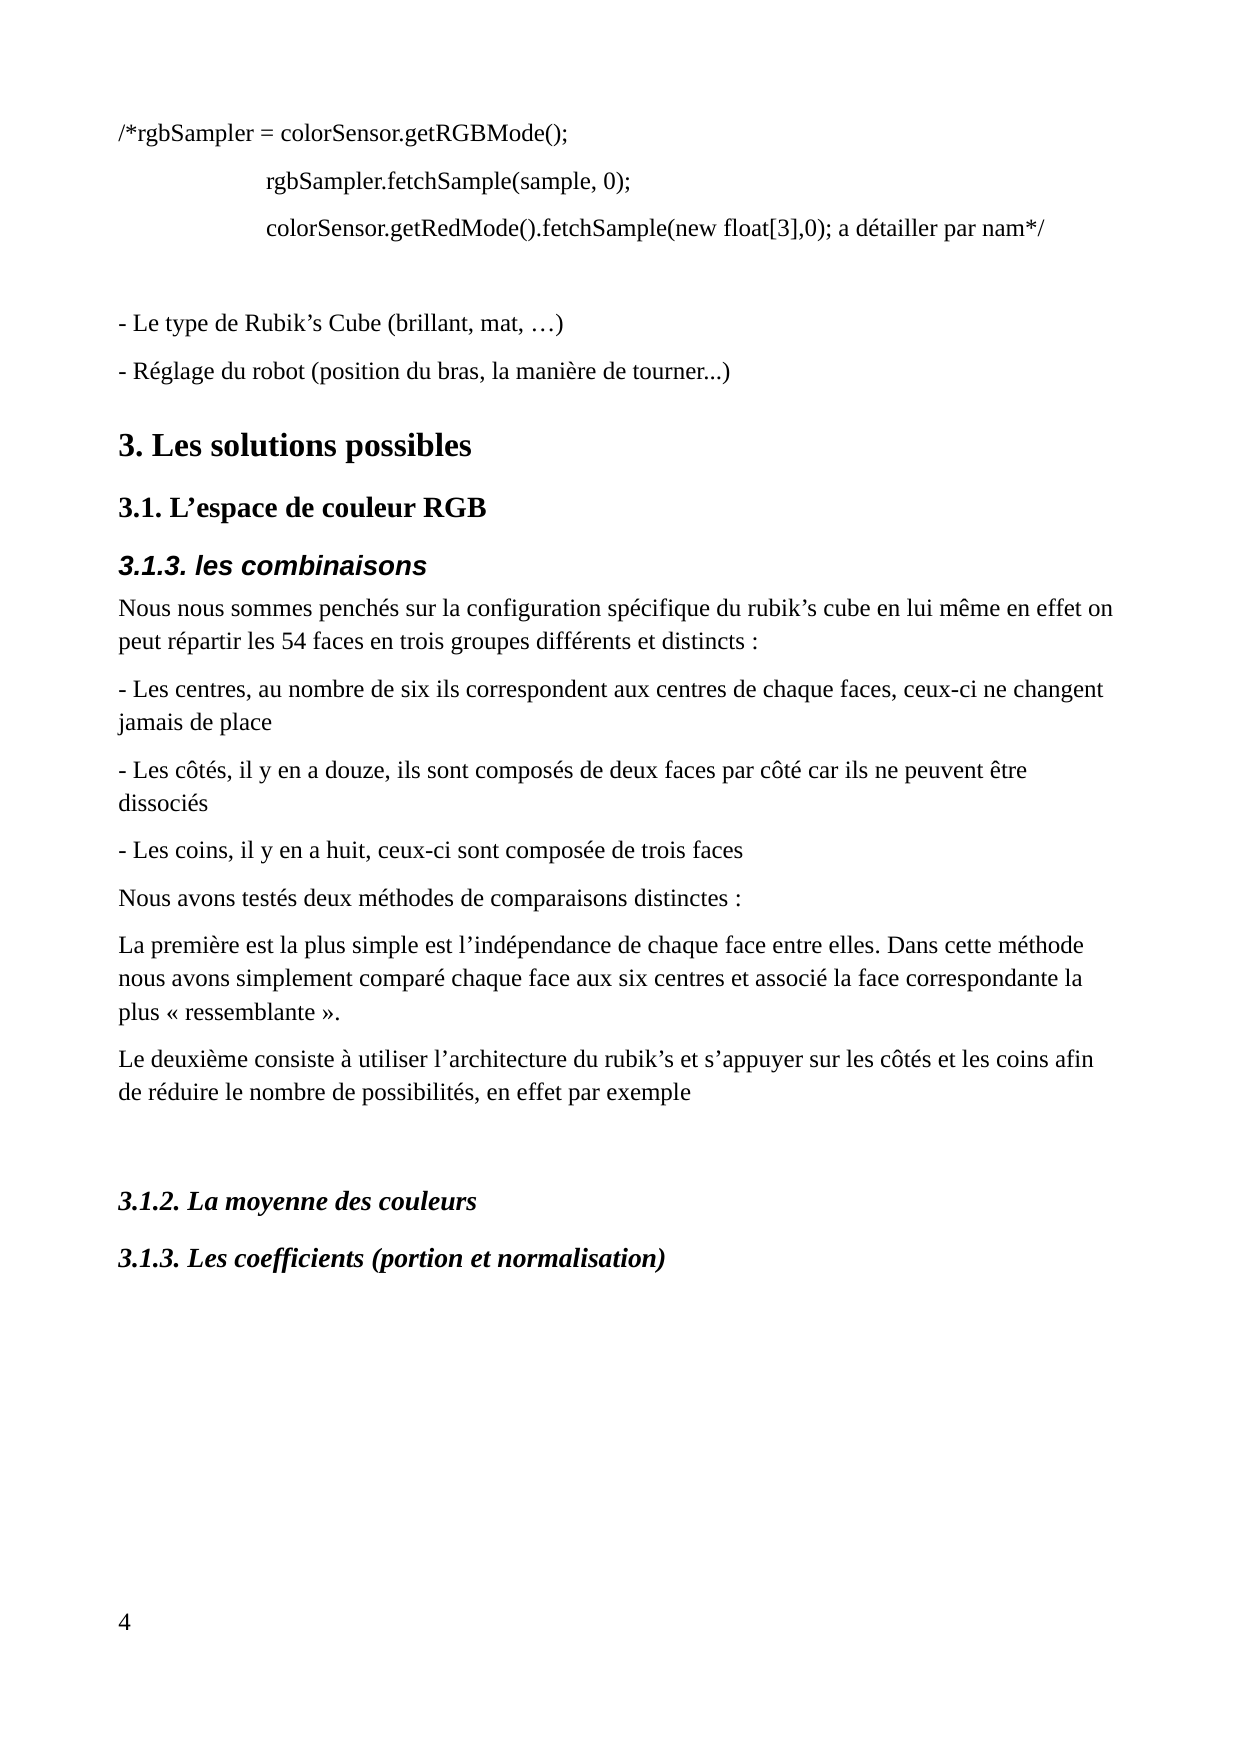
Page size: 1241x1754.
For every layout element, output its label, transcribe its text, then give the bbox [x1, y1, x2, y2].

text La première est la plus simple est l’indépendance de chaque face entre elles. Dans cette méthode nous avons simplement comparé chaque face aux six centres et associé la face correspondante la plus « ressemblante ». [118, 931, 1122, 1025]
text Nous nous sommes penchés sur la configuration spécifique du rubik’s cube en lui même en effet on peut répartir les 54 faces en trois groupes différents et distincts : [118, 593, 1122, 655]
subtitle 3.1. L’espace de couleur RGB [118, 490, 1122, 524]
subtitle 3.1.3. les combinaisons [118, 549, 1122, 581]
text colorSensor.getRedMode().fetchSample(new float[3],0); a détailler par nam*/ [118, 213, 1122, 242]
text rgbSampler.fetchSample(sample, 0); [118, 166, 1122, 194]
text - Les coins, il y en a huit, ceux-ci sont composée de trois faces [118, 835, 1122, 864]
text - Le type de Rubik’s Cube (brillant, mat, …) [118, 308, 1122, 337]
text Le deuxième consiste à utiliser l’architecture du rubik’s et s’appuyer sur les côtés et les coins afin de réduire le nombre de possibilités, en effet par exemple [118, 1044, 1122, 1106]
text - Les centres, au nombre de six ils correspondent aux centres de chaque faces, ceux-ci ne changent jamais de place [118, 674, 1122, 736]
text /*rgbSampler = colorSensor.getRGBMode(); [118, 118, 1122, 147]
subtitle 3. Les solutions possibles [118, 424, 1122, 463]
subtitle 3.1.3. Les coefficients (portion et normalisation) [118, 1242, 1122, 1274]
text - Les côtés, il y en a douze, ils sont composés de deux faces par côté car ils ne peuvent être dissociés [118, 755, 1122, 816]
text - Réglage du robot (position du bras, la manière de tourner...) [118, 356, 1122, 385]
subtitle 3.1.2. La moyenne des couleurs [118, 1185, 1122, 1217]
text Nous avons testés deux méthodes de comparaisons distinctes : [118, 883, 1122, 912]
